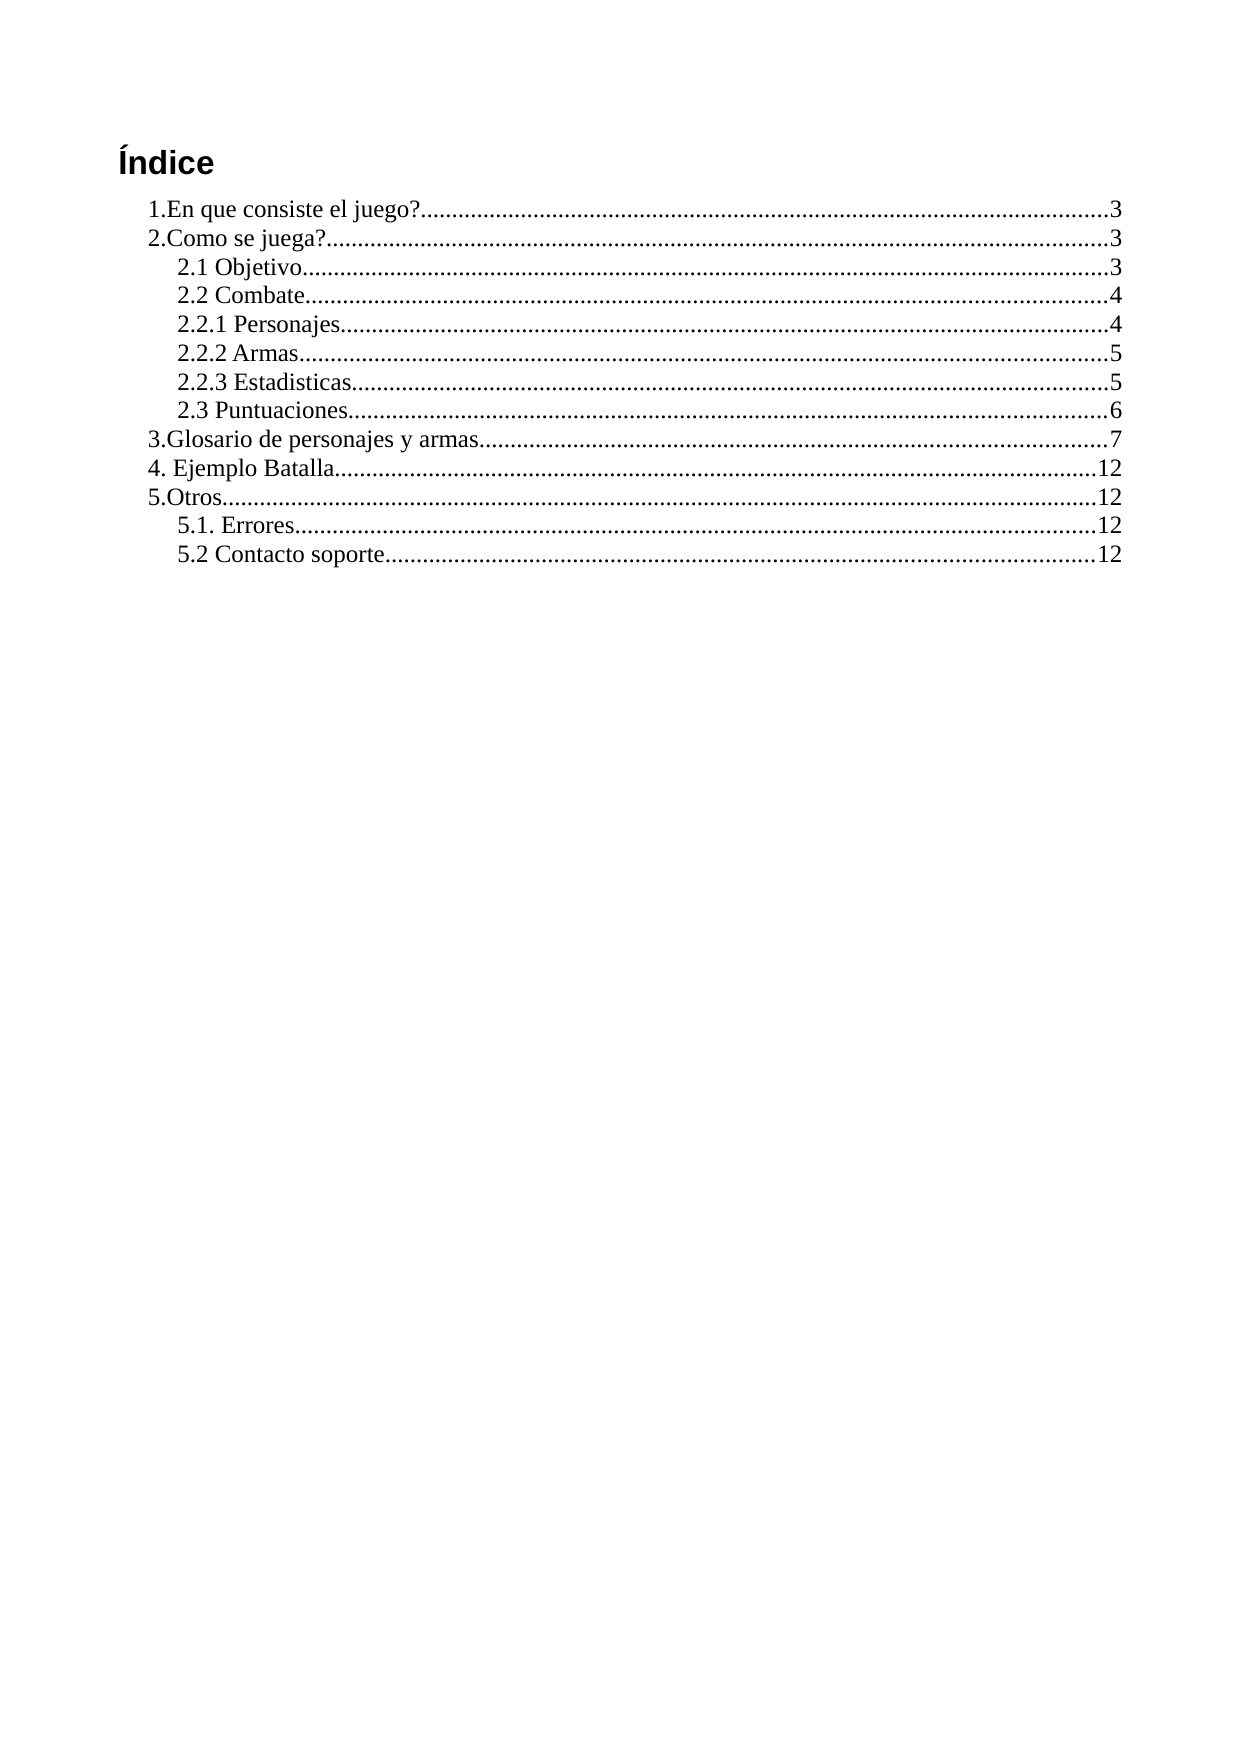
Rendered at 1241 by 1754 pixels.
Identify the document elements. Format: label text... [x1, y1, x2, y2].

subtitle Índice [118, 143, 1122, 182]
text 2.3 Puntuaciones 6 [177, 395, 1122, 424]
text 2.2.3 Estadisticas 5 [177, 367, 1122, 395]
text 5.1. Errores 12 [177, 510, 1122, 539]
text 4. Ejemplo Batalla 12 [148, 453, 1122, 482]
text 5.Otros 12 [148, 482, 1122, 510]
text 2.Como se juega? 3 [148, 223, 1122, 252]
text 2.2.1 Personajes 4 [177, 309, 1122, 338]
text 1.En que consiste el juego? 3 [148, 194, 1122, 223]
text 2.2 Combate 4 [177, 280, 1122, 309]
text 2.1 Objetivo 3 [177, 252, 1122, 280]
text 2.2.2 Armas 5 [177, 338, 1122, 367]
text 5.2 Contacto soporte 12 [177, 539, 1122, 568]
text 3.Glosario de personajes y armas 7 [148, 424, 1122, 453]
